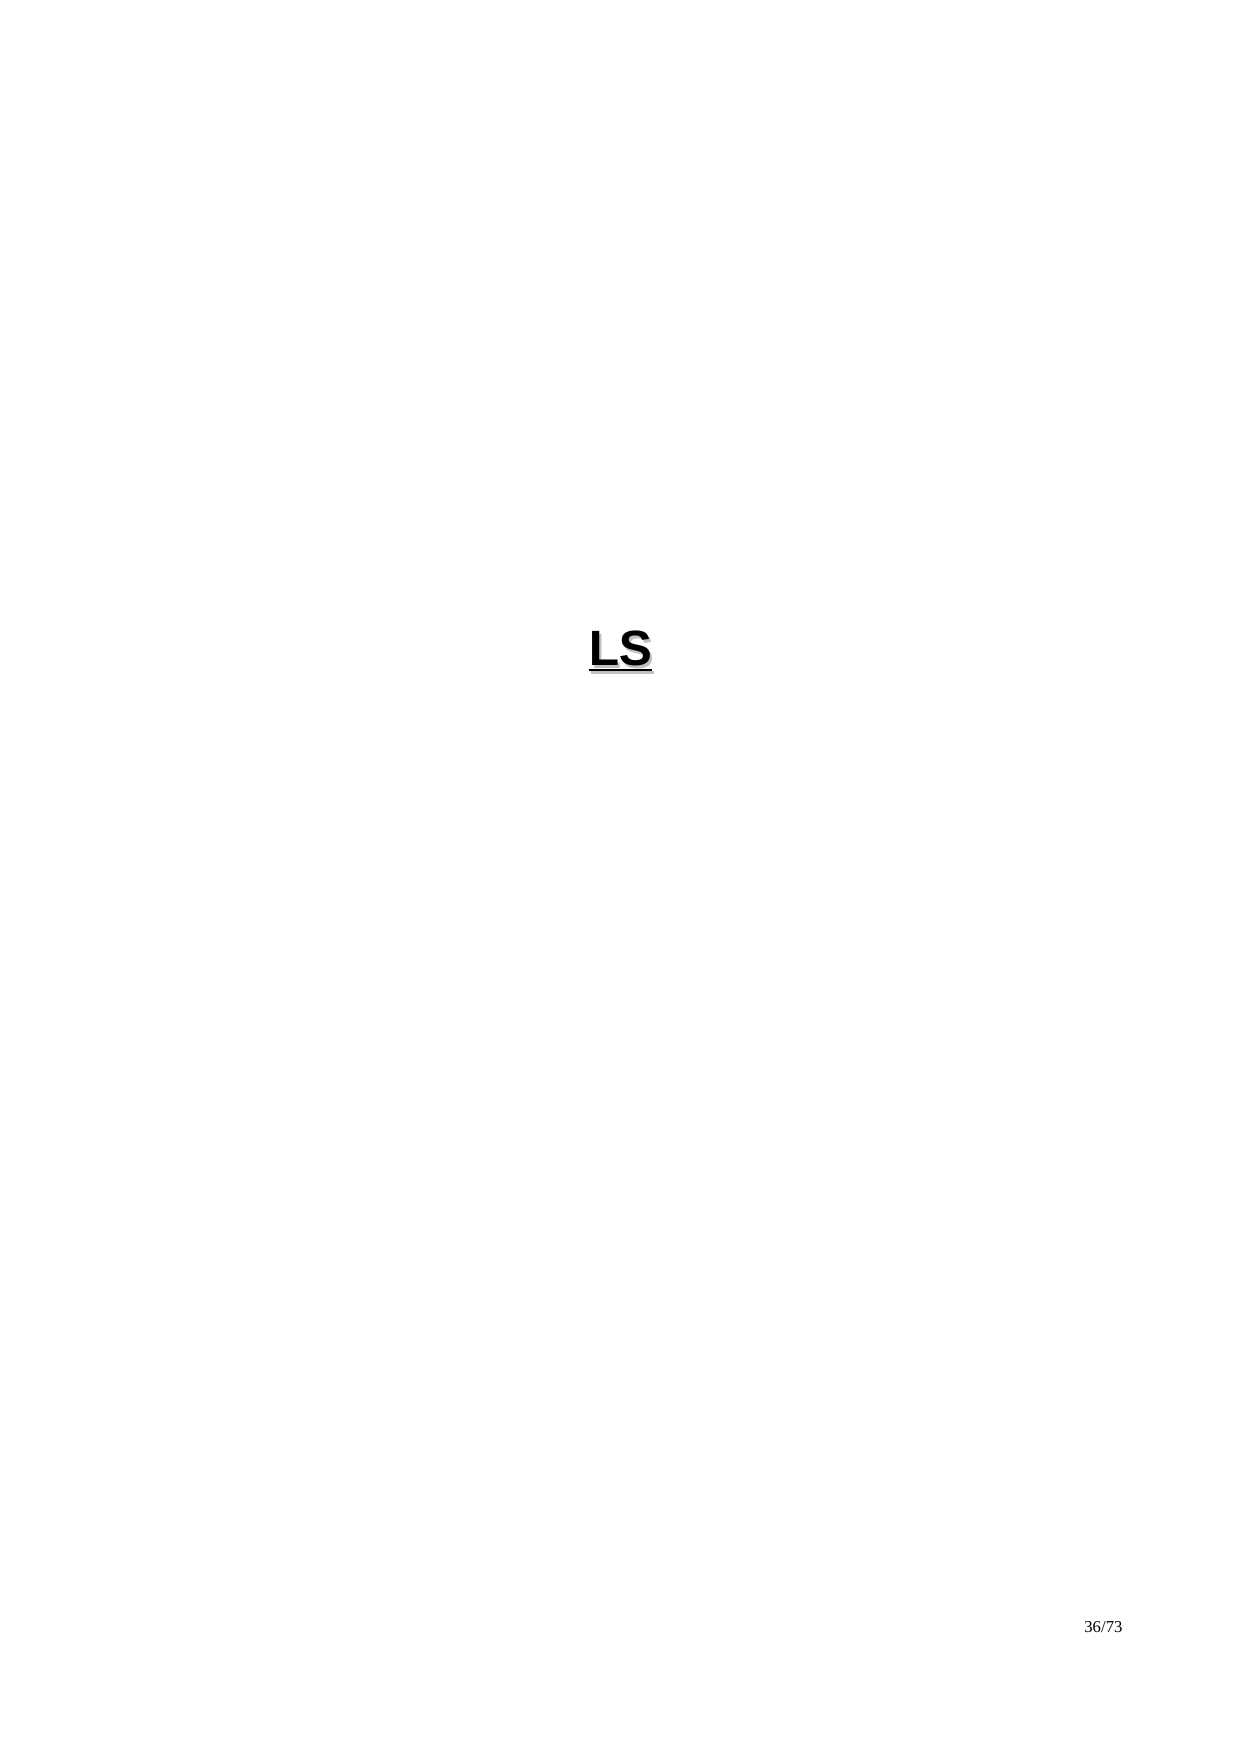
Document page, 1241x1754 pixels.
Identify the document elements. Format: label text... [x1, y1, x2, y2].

subtitle LS [118, 619, 1122, 676]
